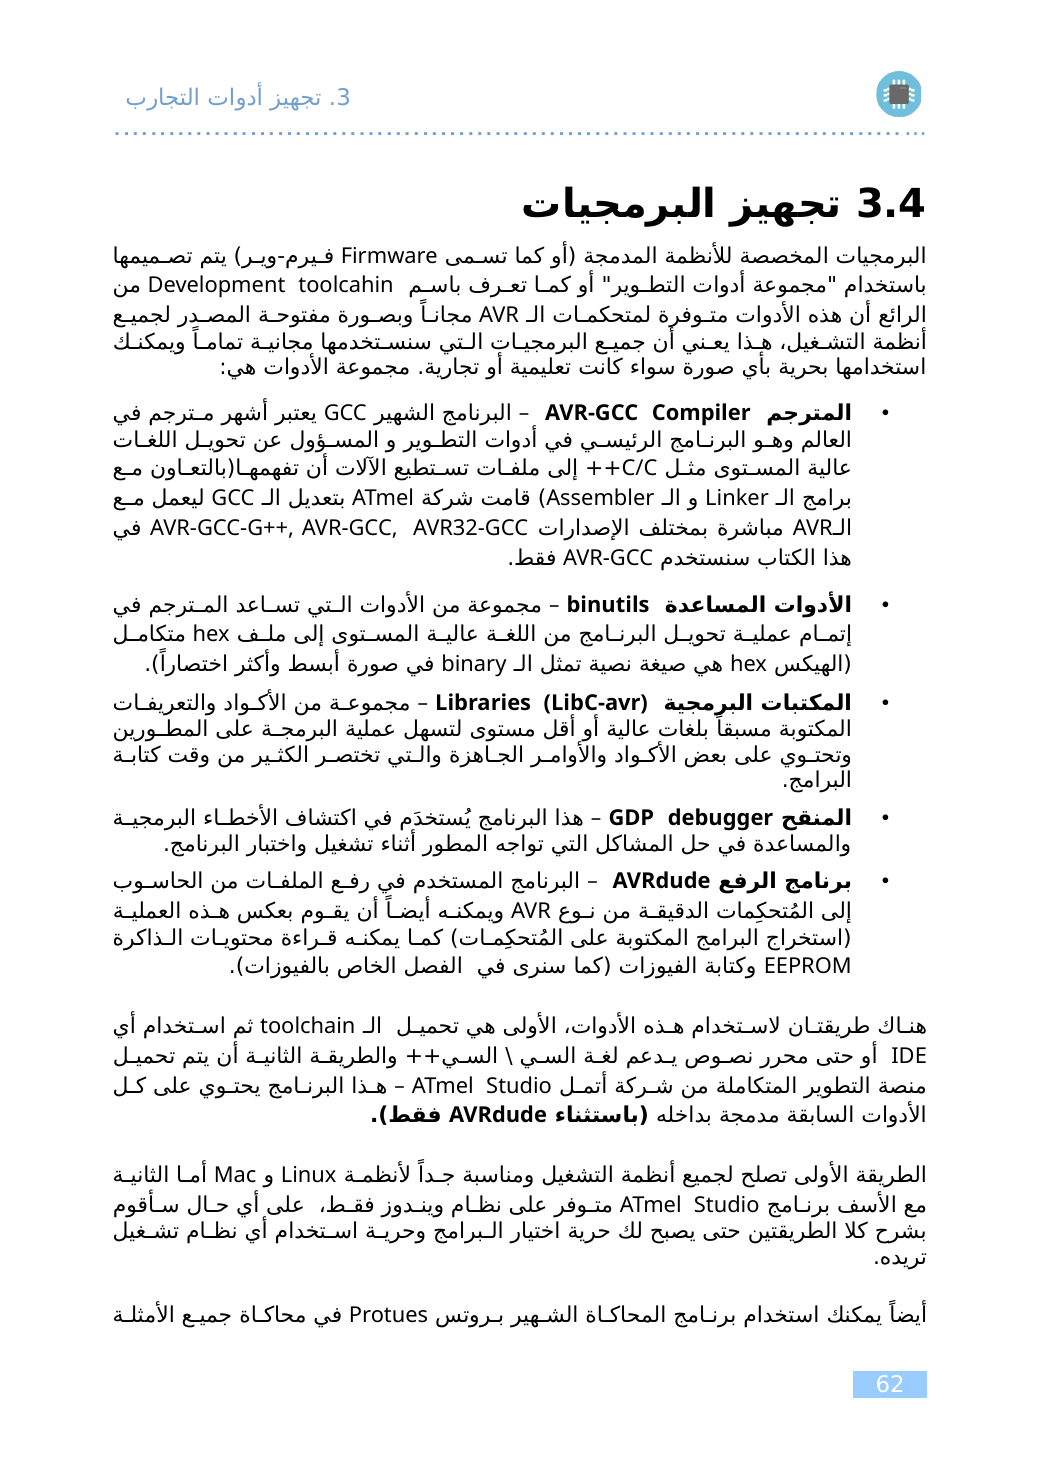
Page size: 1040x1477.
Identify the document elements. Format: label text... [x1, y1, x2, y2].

picture [876, 71, 922, 117]
text الطريقة اﻷولى تصلح لجميع أنظمة التشغيل ومناسبة جداً ﻷنظمة Linux و Mac أما الثانية مع اﻷسف برنامج ATmel Studio متوفر على نظام ويندوز فقط، على أي حال سأقوم بشرح كلا الطريقتين حتى يصبح لك حرية اختيار البرامج وحرية استخدام أي نظام تشغيل تريده. [112, 1159, 927, 1269]
list المكتبات البرمجية Libraries (LibC-avr) – مجموعة من اﻷكواد والتعريفات المكتوبة مسبقاً بلغات عالية أو أقل مستوى لتسهل عملية البرمجة على المطورين وتحتوي على بعض اﻷكواد والأوامر الجاهزة والتي تختصر الكثير من وقت كتابة البرامج. [112, 687, 889, 793]
list المنقح GDP debugger – هذا البرنامج يُستخدَم في اكتشاف الأخطاء البرمجية والمساعدة في حل المشاكل التي تواجه المطور أثناء تشغيل واختبار البرنامج. [112, 801, 889, 857]
text أيضاً يمكنك استخدام برنامج المحاكاة الشهير بروتس Protues في محاكاة جميع اﻷمثلة المذكورة في فصول الكتاب دون الحاجة لشراء مكونات إلكترونية حقيقة. مع العلم أن برنامج بروتس يمكنه العمل على نظام لينكس أيضاً عبر استخدام محاكي ويندوز Wine HQ [112, 1299, 927, 1329]
text البرمجيات المخصصة للأنظمة المدمجة (أو كما تسمى Firmware فيرم-وير) يتم تصميمها باستخدام "مجموعة أدوات التطوير" أو كما تعرف باسم Development toolcahin من الرائع أن هذه الأدوات متوفرة لمتحكمات الـ AVR مجاناً وبصورة مفتوحة المصدر لجميع أنظمة التشغيل، هذا يعني أن جميع البرمجيات التي سنستخدمها مجانية تماماً ويمكنك استخدامها بحرية بأي صورة سواء كانت تعليمية أو تجارية. مجموعة الأدوات هي: [112, 239, 927, 380]
list المترجم AVR-GCC Compiler – البرنامج الشهير GCC يعتبر أشهر مترجم في العالم وهو البرنامج الرئيسي في أدوات التطوير و المسؤول عن تحويل اللغات عالية المستوى مثل C/C++ إلى ملفات تستطيع اﻵلات أن تفهمها(بالتعاون مع برامج الـ Linker و الـ Assembler) قامت شركة ATmel بتعديل الـ GCC ليعمل مع الـAVR مباشرة بمختلف الإصدارات AVR-GCC-G++, AVR-GCC, AVR32-GCC في هذا الكتاب سنستخدم AVR-GCC فقط. [112, 397, 889, 572]
list الأدوات المساعدة binutils – مجموعة من اﻷدوات التي تساعد المترجم في إتمام عملية تحويل البرنامج من اللغة عالية المستوى إلى ملف hex متكامل (الهيكس hex هي صيغة نصية تمثل الـ binary في صورة أبسط وأكثر اختصاراً). [112, 589, 889, 678]
list برنامج الرفع AVRdude – البرنامج المستخدم في رفع الملفات من الحاسوب إلى المُتحكِمات الدقيقة من نوع AVR ويمكنه أيضاً أن يقوم بعكس هذه العملية (استخراج البرامج المكتوبة على المُتحكِمات) كما يمكنه قراءة محتويات الذاكرة EEPROM وكتابة الفيوزات (كما سنرى في الفصل الخاص بالفيوزات). [112, 865, 889, 980]
subtitle 3.4 تجهيز البرمجيات [112, 181, 927, 227]
text هناك طريقتان لاستخدام هذه اﻷدوات، اﻷولى هي تحميل الـ toolchain ثم استخدام أي IDE أو حتى محرر نصوص يدعم لغة السي \ السي++ والطريقة الثانية أن يتم تحميل منصة التطوير المتكاملة من شركة أتمل ATmel Studio – هذا البرنامج يحتوي على كل الأدوات السابقة مدمجة بداخله (باستثناء AVRdude فقط). [112, 1010, 927, 1129]
